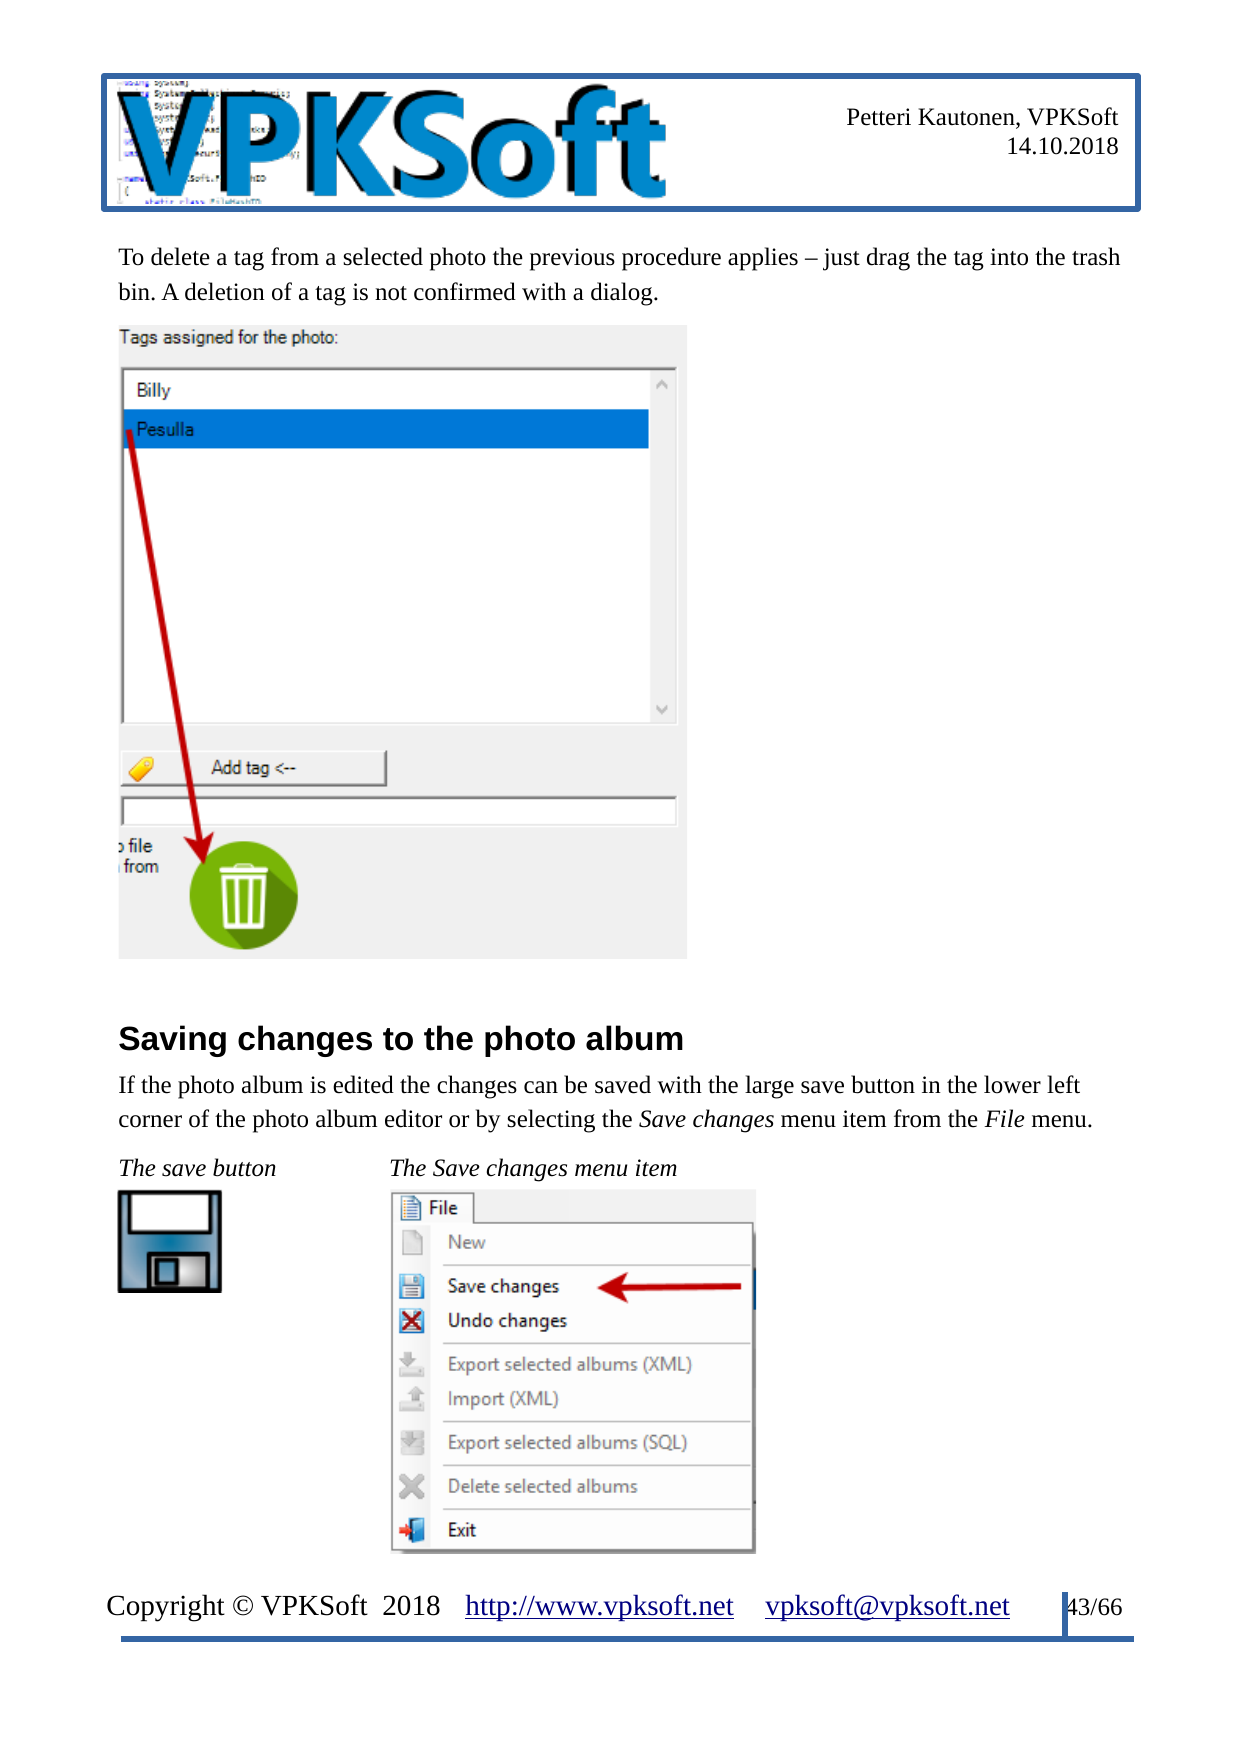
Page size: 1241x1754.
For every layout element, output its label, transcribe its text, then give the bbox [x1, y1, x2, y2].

picture [118, 325, 688, 959]
subtitle Saving changes to the photo album [118, 1019, 1122, 1057]
text If the photo album is edited the changes can be saved with the large save button in the lower left corner of the photo album editor or by selecting the Save changes menu item from the File menu. [118, 1070, 1122, 1133]
text The save button The Save changes menu item [118, 1153, 1122, 1182]
picture [117, 1189, 223, 1293]
text To delete a tag from a selected photo the previous procedure applies – just drag the tag into the trash bin. A deletion of a tag is not confirmed with a dialog. [118, 242, 1122, 305]
picture [116, 81, 672, 204]
picture [390, 1188, 757, 1554]
